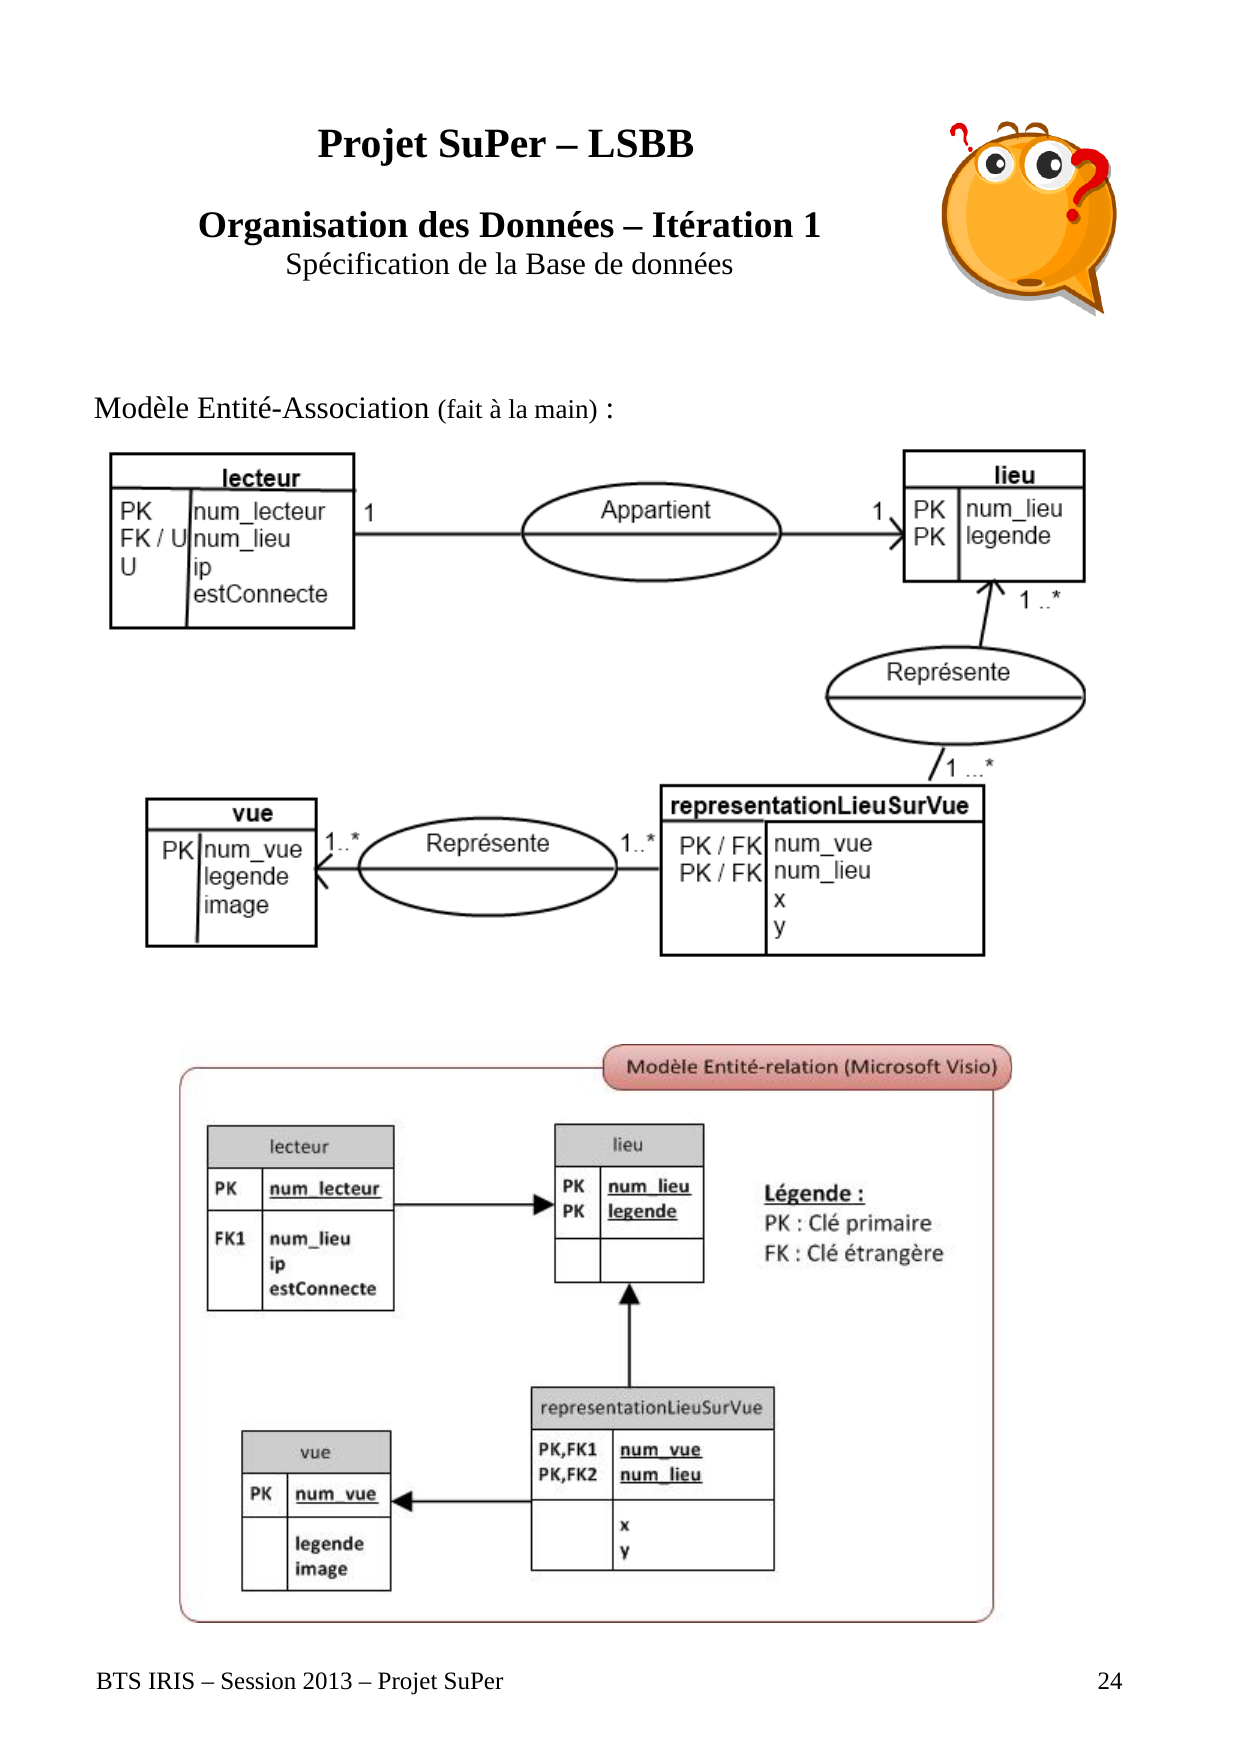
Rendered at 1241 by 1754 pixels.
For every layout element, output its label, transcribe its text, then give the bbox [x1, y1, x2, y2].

text Organisation des Données – Itération 1 [94, 202, 925, 245]
picture [179, 1044, 1013, 1623]
text Modèle Entité-Association (fait à la main) : [94, 389, 1122, 425]
text Spécification de la Base de données [94, 245, 925, 281]
text Projet SuPer – LSBB [94, 118, 1122, 166]
picture [106, 424, 1110, 990]
picture [925, 119, 1122, 317]
